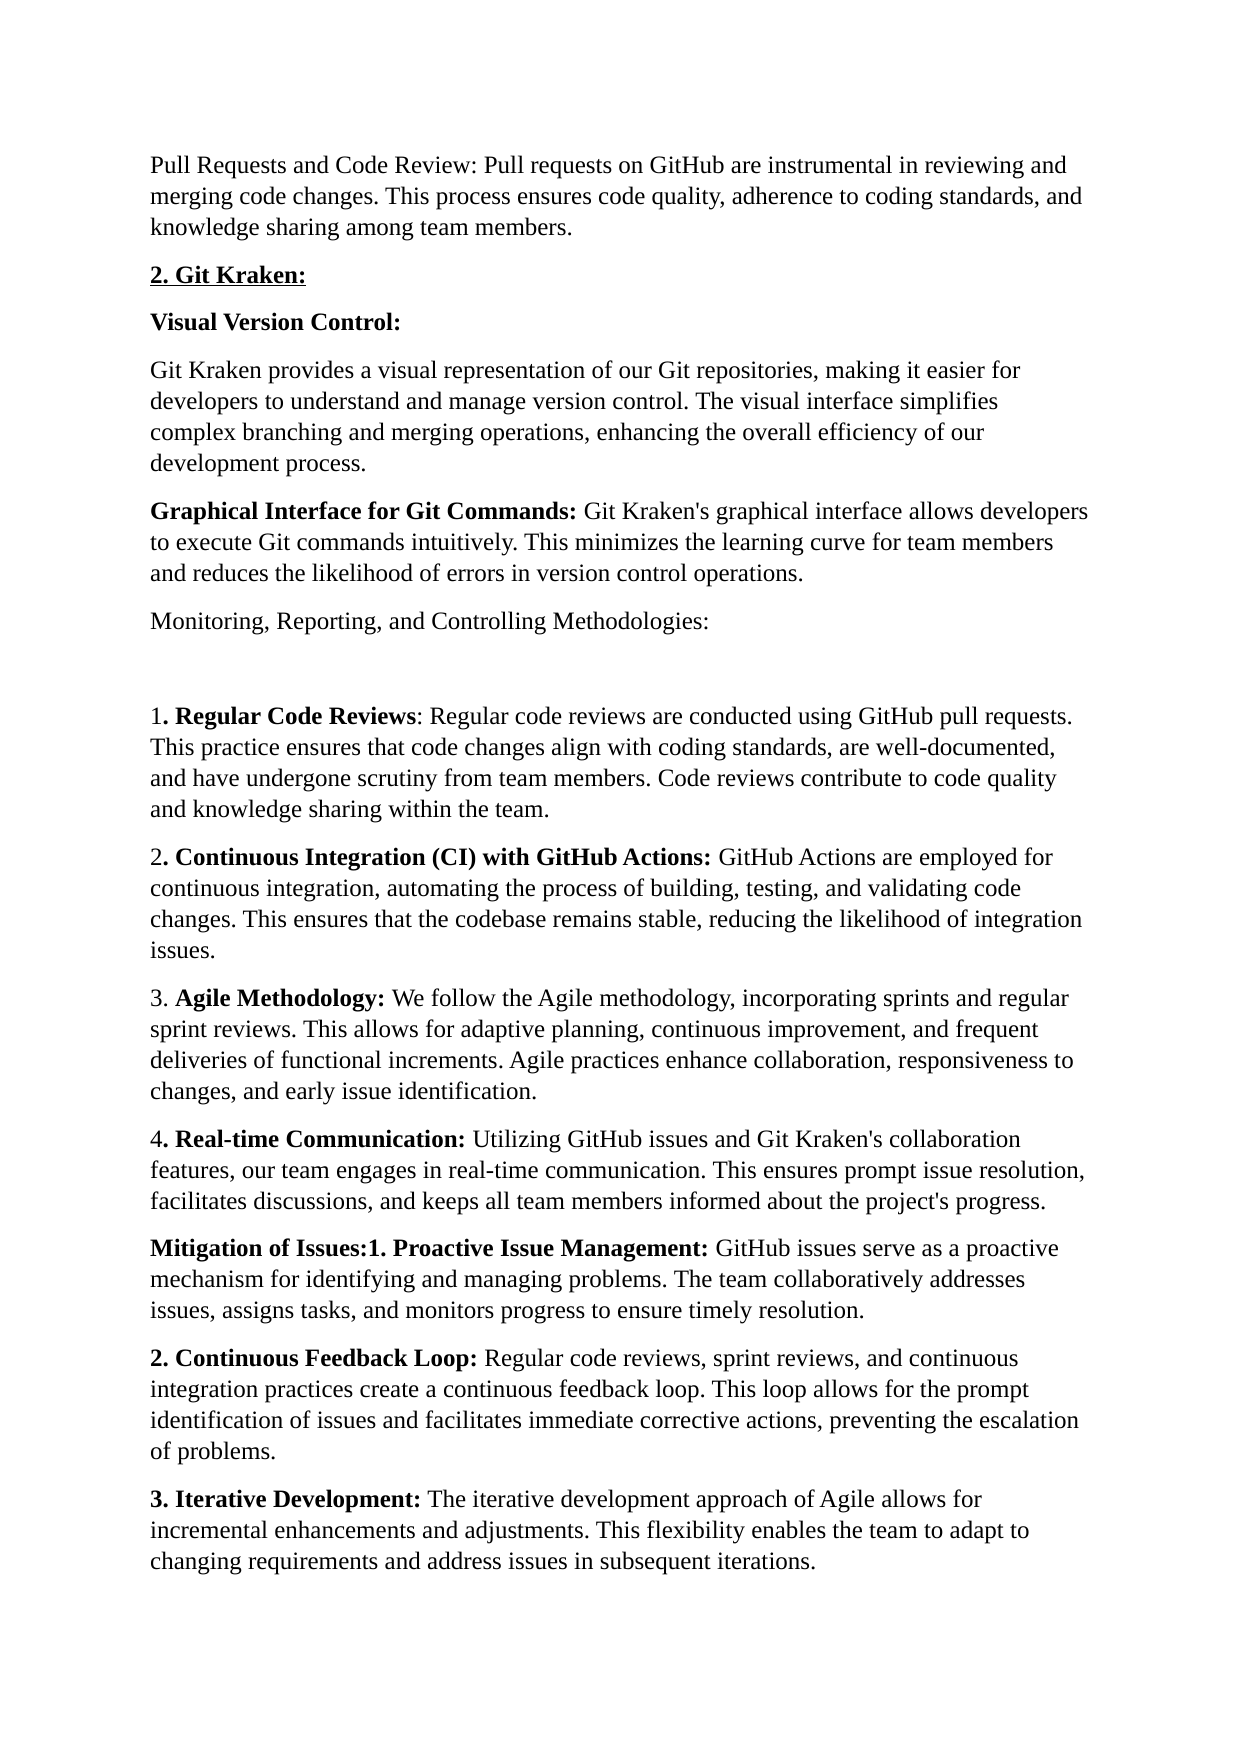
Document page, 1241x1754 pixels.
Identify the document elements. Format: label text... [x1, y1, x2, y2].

text 2. Continuous Feedback Loop: Regular code reviews, sprint reviews, and continuous integration practices create a continuous feedback loop. This loop allows for the prompt identification of issues and facilitates immediate corrective actions, preventing the escalation of problems. [150, 1343, 1090, 1465]
text 2. Git Kraken: [150, 260, 1090, 288]
text 1. Regular Code Reviews: Regular code reviews are conducted using GitHub pull requests. This practice ensures that code changes align with coding standards, are well-documented, and have undergone scrutiny from team members. Code reviews contribute to code quality and knowledge sharing within the team. [150, 701, 1090, 823]
text 2. Continuous Integration (CI) with GitHub Actions: GitHub Actions are employed for continuous integration, automating the process of building, testing, and validating code changes. This ensures that the codebase remains stable, reducing the likelihood of integration issues. [150, 842, 1090, 964]
text Git Kraken provides a visual representation of our Git repositories, making it easier for developers to understand and manage version control. The visual interface simplifies complex branching and merging operations, enhancing the overall efficiency of our development process. [150, 355, 1090, 477]
text Mitigation of Issues:1. Proactive Issue Management: GitHub issues serve as a proactive mechanism for identifying and managing problems. The team collaboratively addresses issues, assigns tasks, and monitors progress to ensure timely resolution. [150, 1233, 1090, 1324]
text 3. Iterative Development: The iterative development approach of Agile allows for incremental enhancements and adjustments. This flexibility enables the team to adapt to changing requirements and address issues in subsequent iterations. [150, 1484, 1090, 1575]
text Visual Version Control: [150, 307, 1090, 336]
text Graphical Interface for Git Commands: Git Kraken's graphical interface allows developers to execute Git commands intuitively. This minimizes the learning curve for team members and reduces the likelihood of errors in version control operations. [150, 496, 1090, 587]
text Monitoring, Reporting, and Controlling Methodologies: [150, 606, 1090, 634]
text Pull Requests and Code Review: Pull requests on GitHub are instrumental in reviewing and merging code changes. This process ensures code quality, adherence to coding standards, and knowledge sharing among team members. [150, 150, 1090, 241]
text 3. Agile Methodology: We follow the Agile methodology, incorporating sprints and regular sprint reviews. This allows for adaptive planning, continuous improvement, and frequent deliveries of functional increments. Agile practices enhance collaboration, responsiveness to changes, and early issue identification. [150, 983, 1090, 1105]
text 4. Real-time Communication: Utilizing GitHub issues and Git Kraken's collaboration features, our team engages in real-time communication. This ensures prompt issue resolution, facilitates discussions, and keeps all team members informed about the project's progress. [150, 1124, 1090, 1214]
